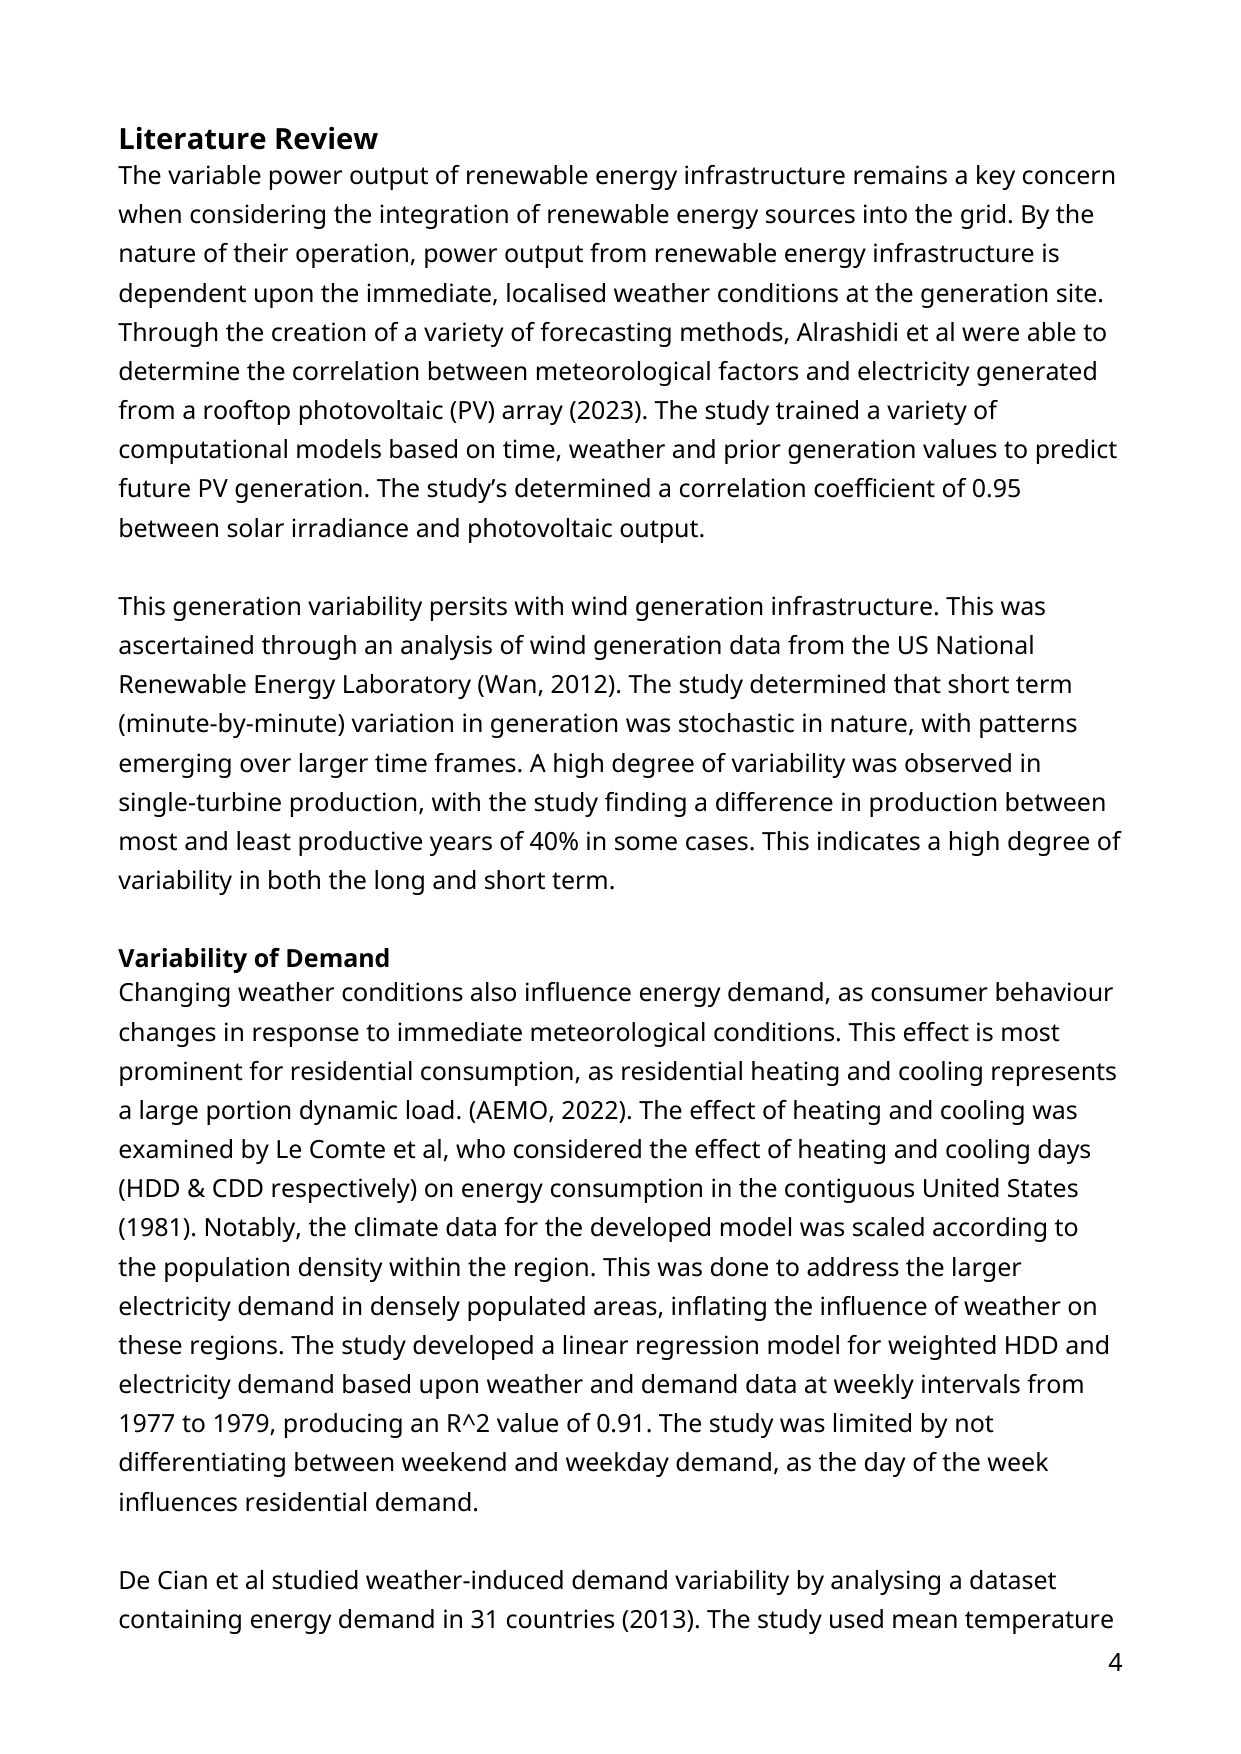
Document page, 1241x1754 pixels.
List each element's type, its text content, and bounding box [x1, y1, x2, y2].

text Changing weather conditions also influence energy demand, as consumer behaviour changes in response to immediate meteorological conditions. This effect is most prominent for residential consumption, as residential heating and cooling represents a large portion dynamic load. (AEMO, 2022). The effect of heating and cooling was examined by Le Comte et al, who considered the effect of heating and cooling days (HDD & CDD respectively) on energy consumption in the contiguous United States (1981). Notably, the climate data for the developed model was scaled according to the population density within the region. This was done to address the larger electricity demand in densely populated areas, inflating the influence of weather on these regions. The study developed a linear regression model for weighted HDD and electricity demand based upon weather and demand data at weekly intervals from 1977 to 1979, producing an R^2 value of 0.91. The study was limited by not differentiating between weekend and weekday demand, as the day of the week influences residential demand. [118, 975, 1122, 1518]
text The variable power output of renewable energy infrastructure remains a key concern when considering the integration of renewable energy sources into the grid. By the nature of their operation, power output from renewable energy infrastructure is dependent upon the immediate, localised weather conditions at the generation site. Through the creation of a variety of forecasting methods, Alrashidi et al were able to determine the correlation between meteorological factors and electricity generated from a rooftop photovoltaic (PV) array (2023). The study trained a variety of computational models based on time, weather and prior generation values to predict future PV generation. The study’s determined a correlation coefficient of 0.95 between solar irradiance and photovoltaic output. [118, 158, 1122, 544]
subtitle Literature Review [118, 118, 1122, 158]
text De Cian et al studied weather-induced demand variability by analysing a dataset containing energy demand in 31 countries (2013). The study used mean temperature [118, 1563, 1122, 1636]
text (minute-by-minute) variation in generation was stochastic in nature, with patterns emerging over larger time frames. A high degree of variability was observed in single-turbine production, with the study finding a difference in production between most and least productive years of 40% in some cases. This indicates a high degree of variability in both the long and short term. [118, 706, 1122, 897]
subtitle Variability of Demand [118, 941, 1122, 975]
text This generation variability persits with wind generation infrastructure. This was ascertained through an analysis of wind generation data from the US National Renewable Energy Laboratory (Wan, 2012). The study determined that short term [118, 588, 1122, 701]
